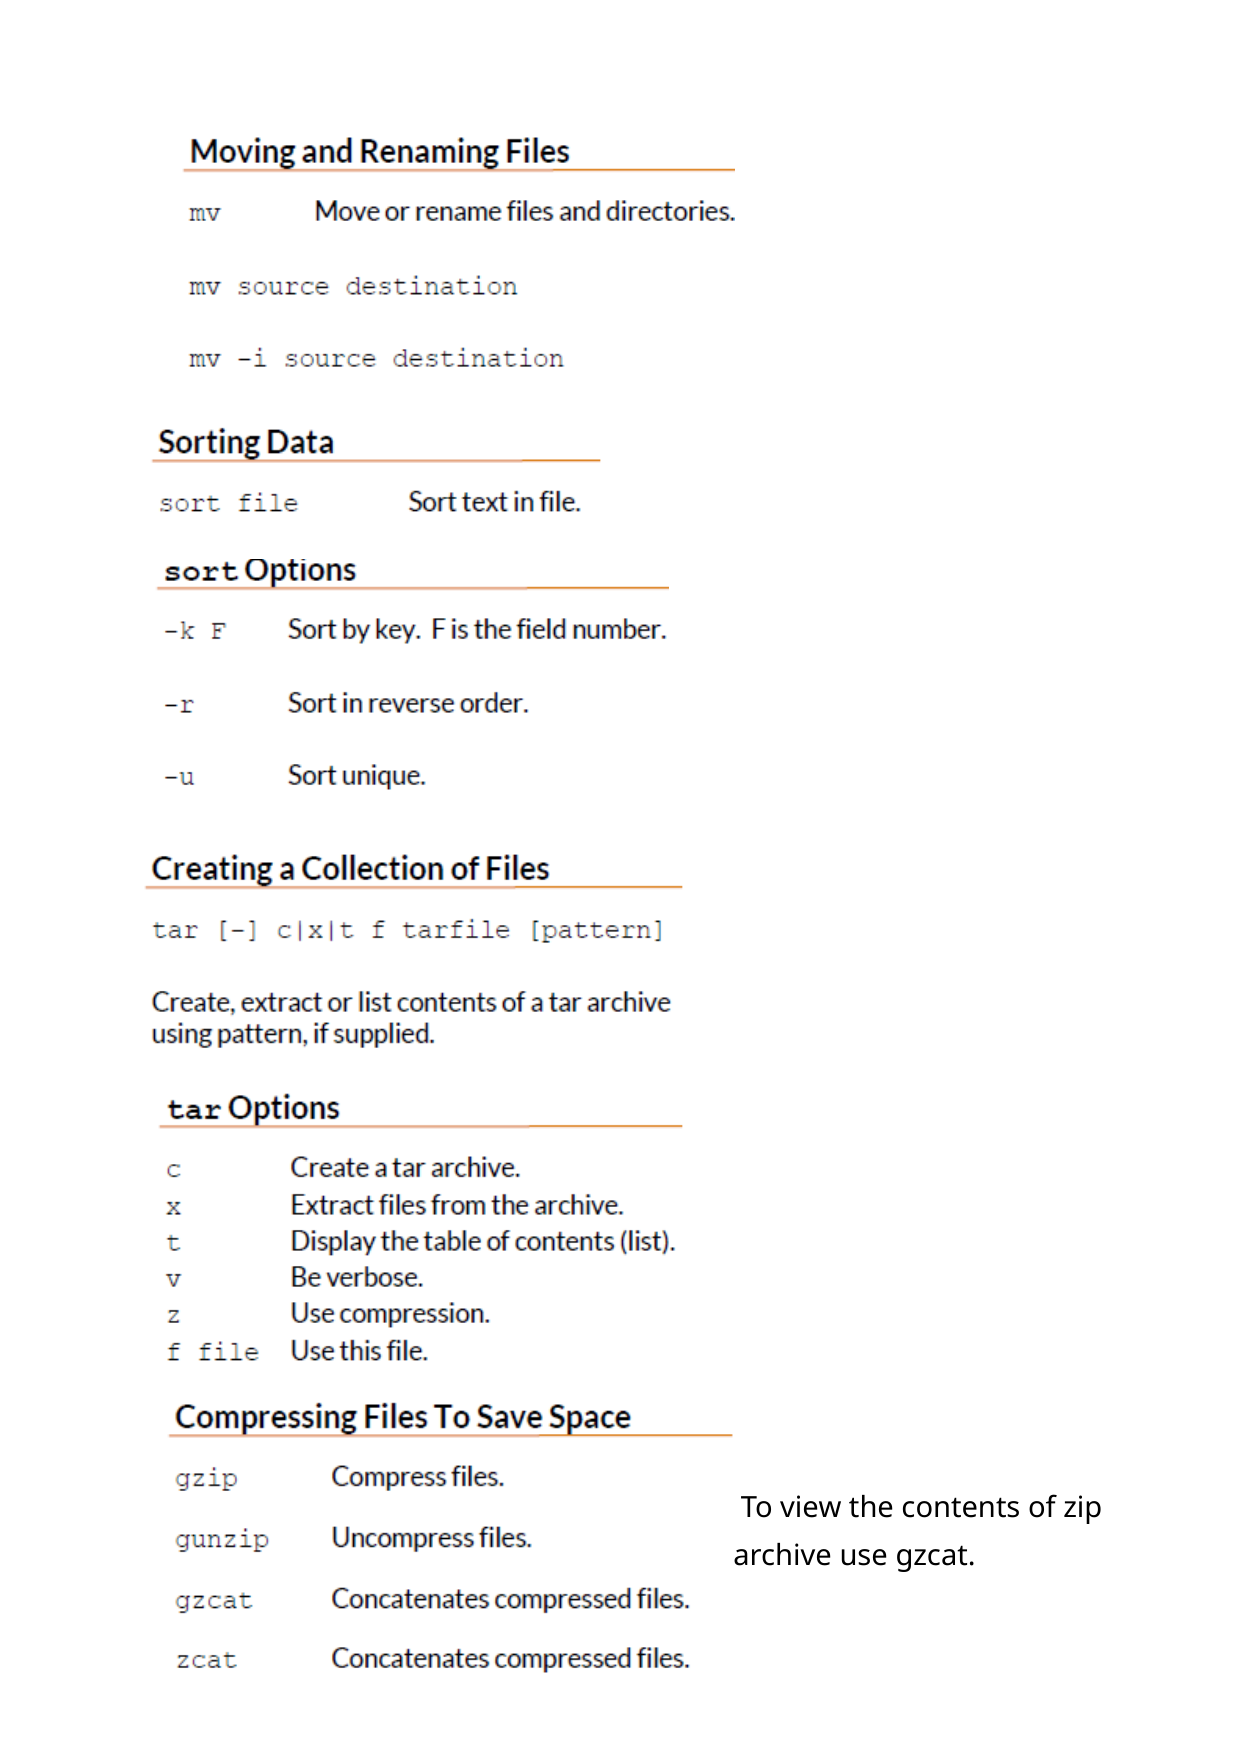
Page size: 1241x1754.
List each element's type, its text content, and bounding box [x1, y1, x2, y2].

picture [145, 419, 601, 532]
picture [157, 1397, 733, 1679]
picture [143, 833, 683, 1059]
text [118, 1486, 157, 1573]
text To view the contents of zip archive use gzcat. [733, 1486, 1122, 1573]
picture [181, 131, 735, 381]
picture [157, 1091, 683, 1370]
picture [153, 559, 669, 807]
